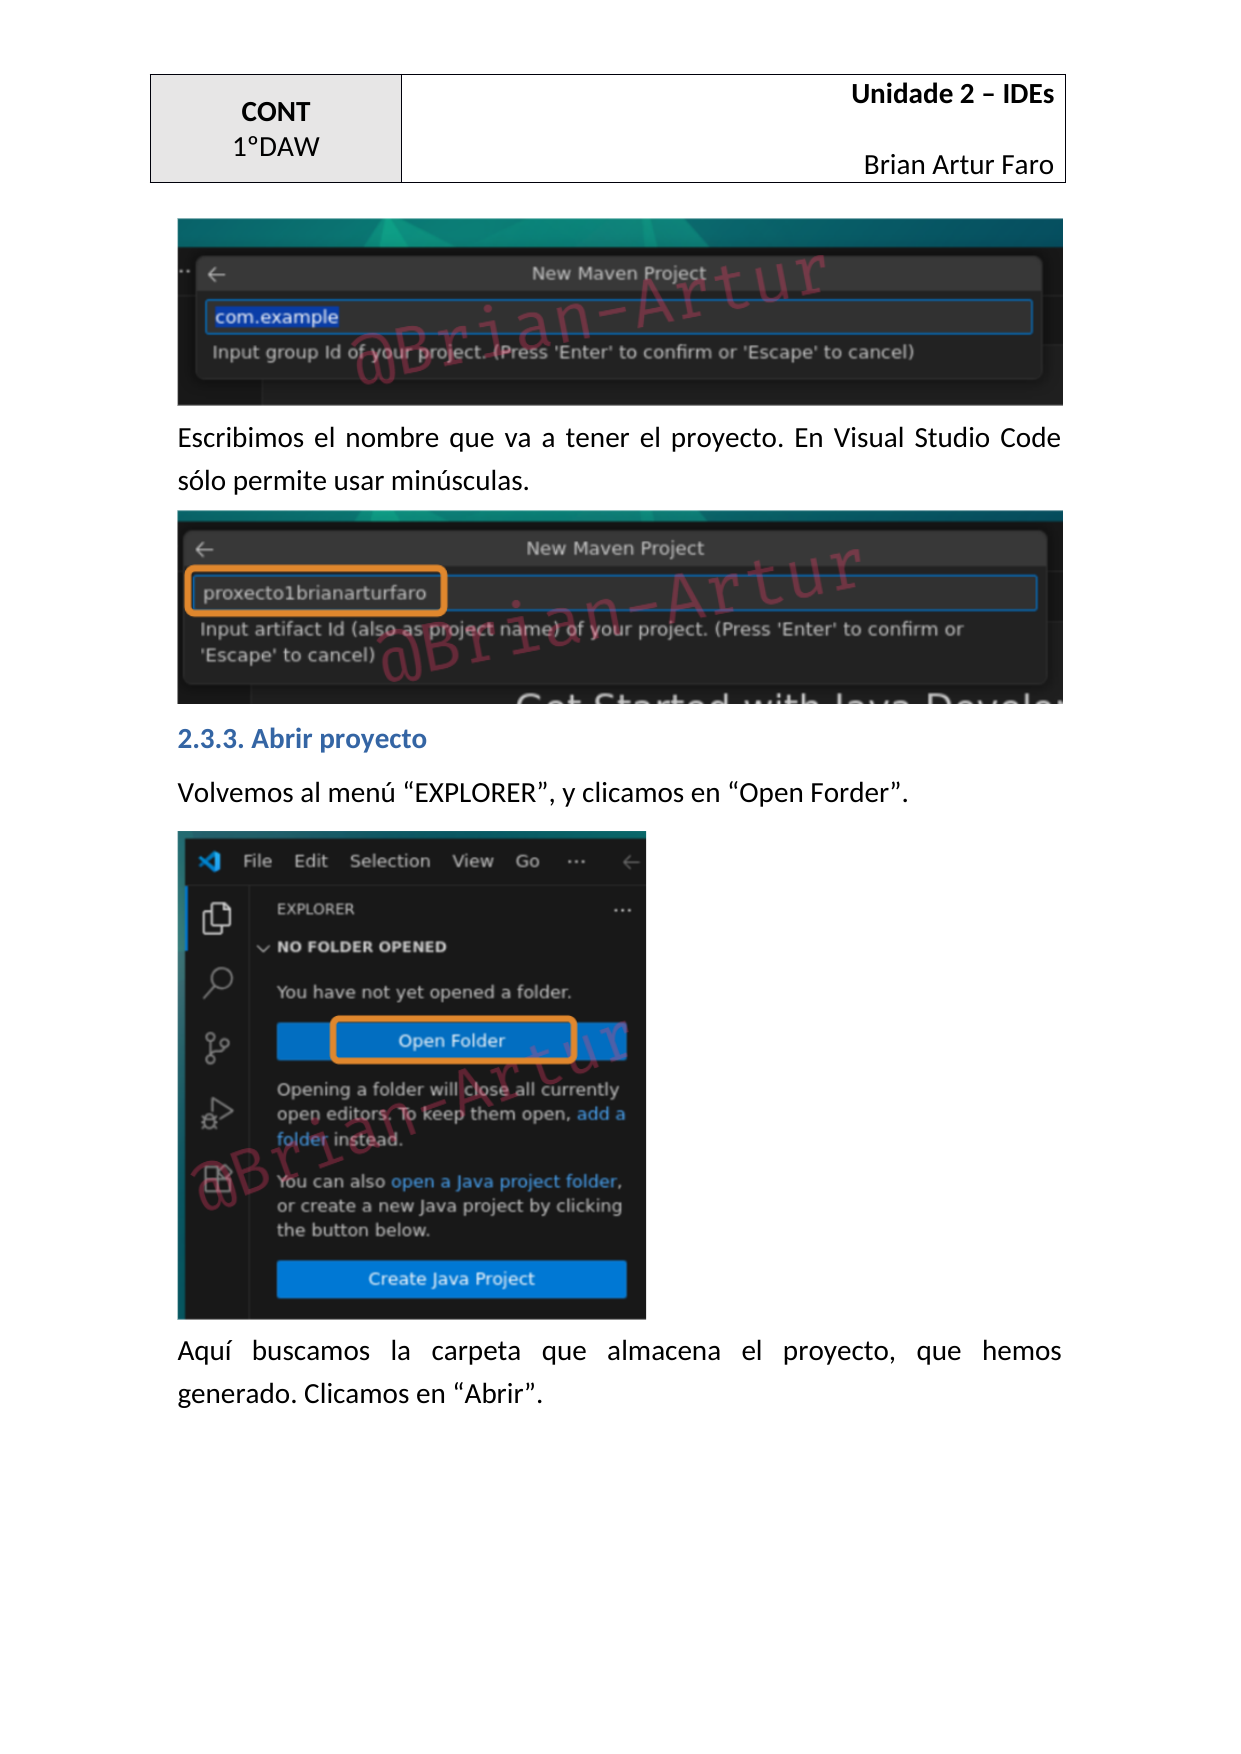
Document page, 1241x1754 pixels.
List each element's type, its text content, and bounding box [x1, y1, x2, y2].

picture [177, 831, 647, 1320]
text Volvemos al menú “EXPLORER”, y clicamos en “Open Forder”. [177, 774, 1063, 809]
subtitle 2.3.3. Abrir proyecto [177, 720, 1063, 756]
picture [177, 510, 1063, 704]
subtitle Aquí buscamos la carpeta que almacena el proyecto, que hemos generado. Clicamos en “Abrir”. [177, 1332, 1063, 1411]
picture [177, 218, 1063, 406]
subtitle Escribimos el nombre que va a tener el proyecto. En Visual Studio Code sólo permite usar minúsculas. [177, 419, 1063, 497]
